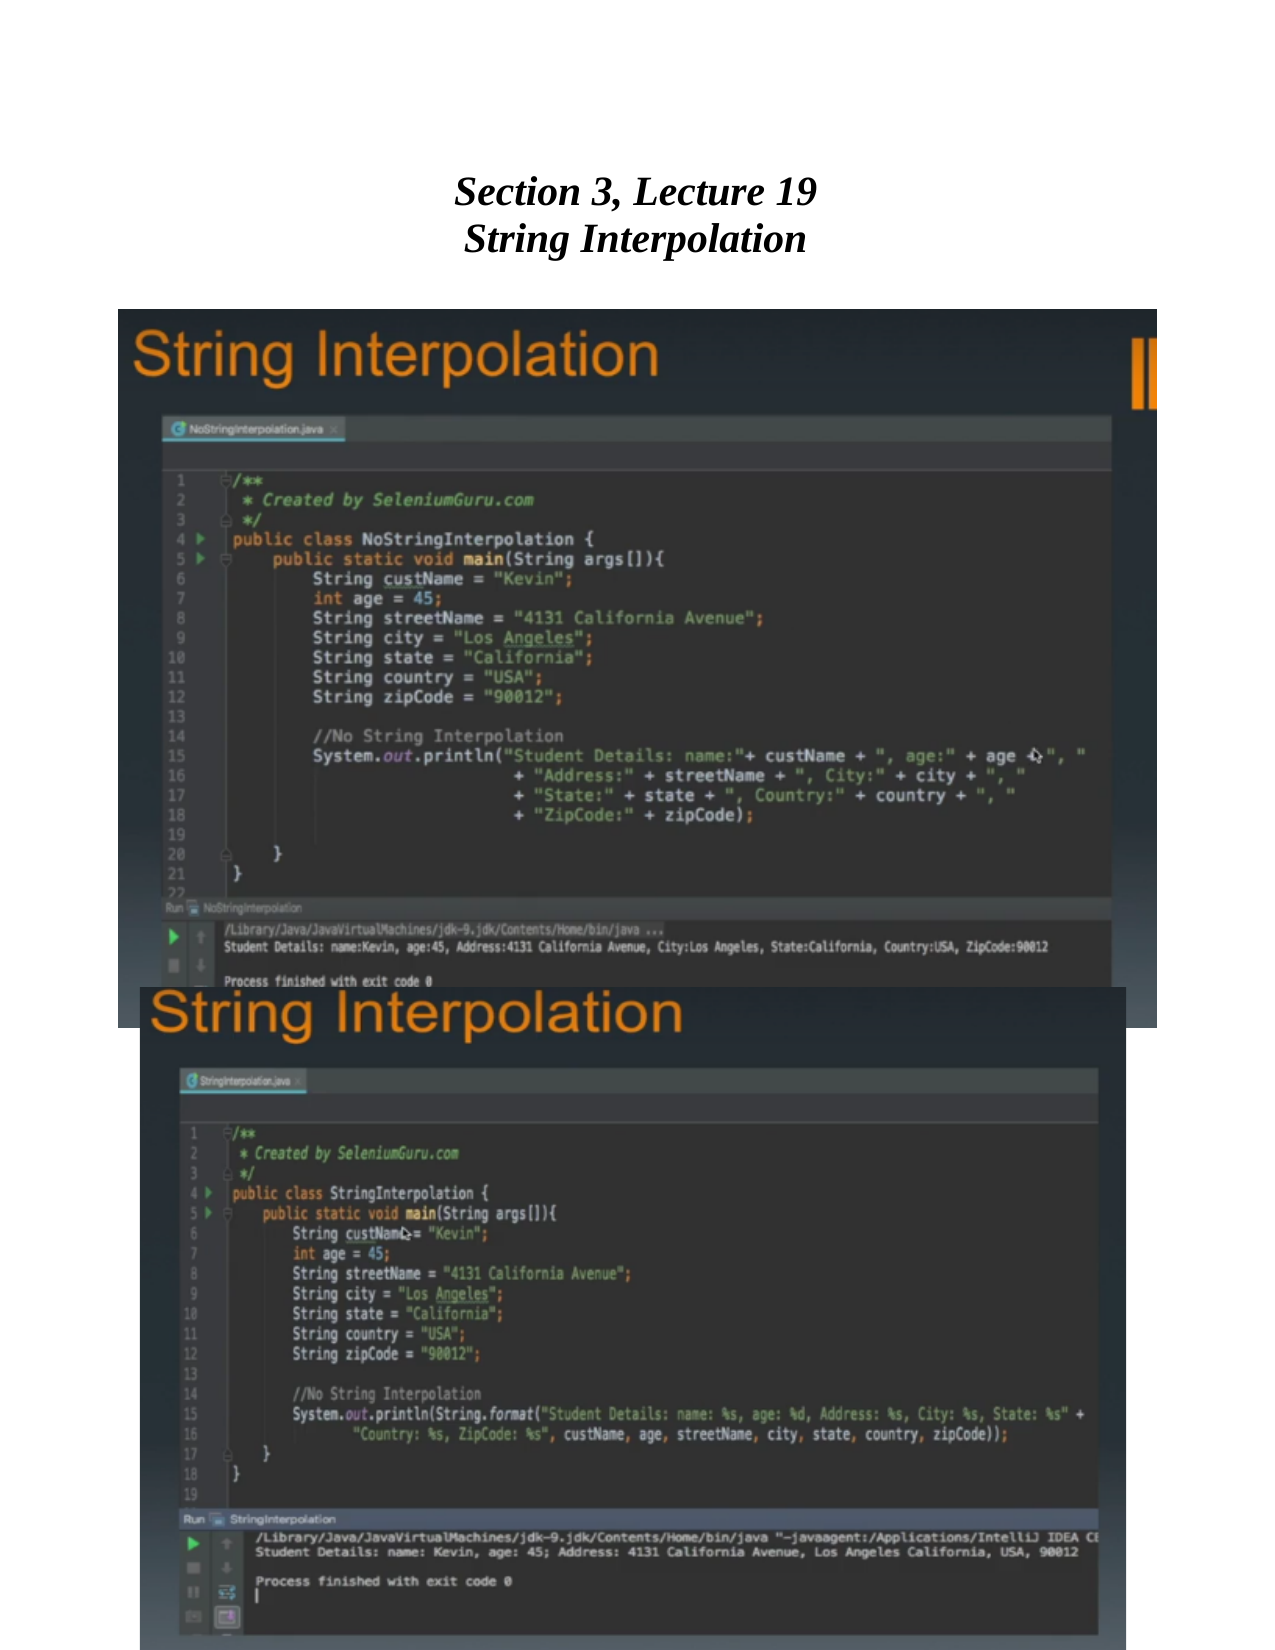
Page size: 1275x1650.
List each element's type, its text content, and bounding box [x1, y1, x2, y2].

picture [118, 309, 1157, 1650]
text Section 3, Lecture 19 [118, 166, 1157, 214]
text String Interpolation [118, 214, 1157, 262]
